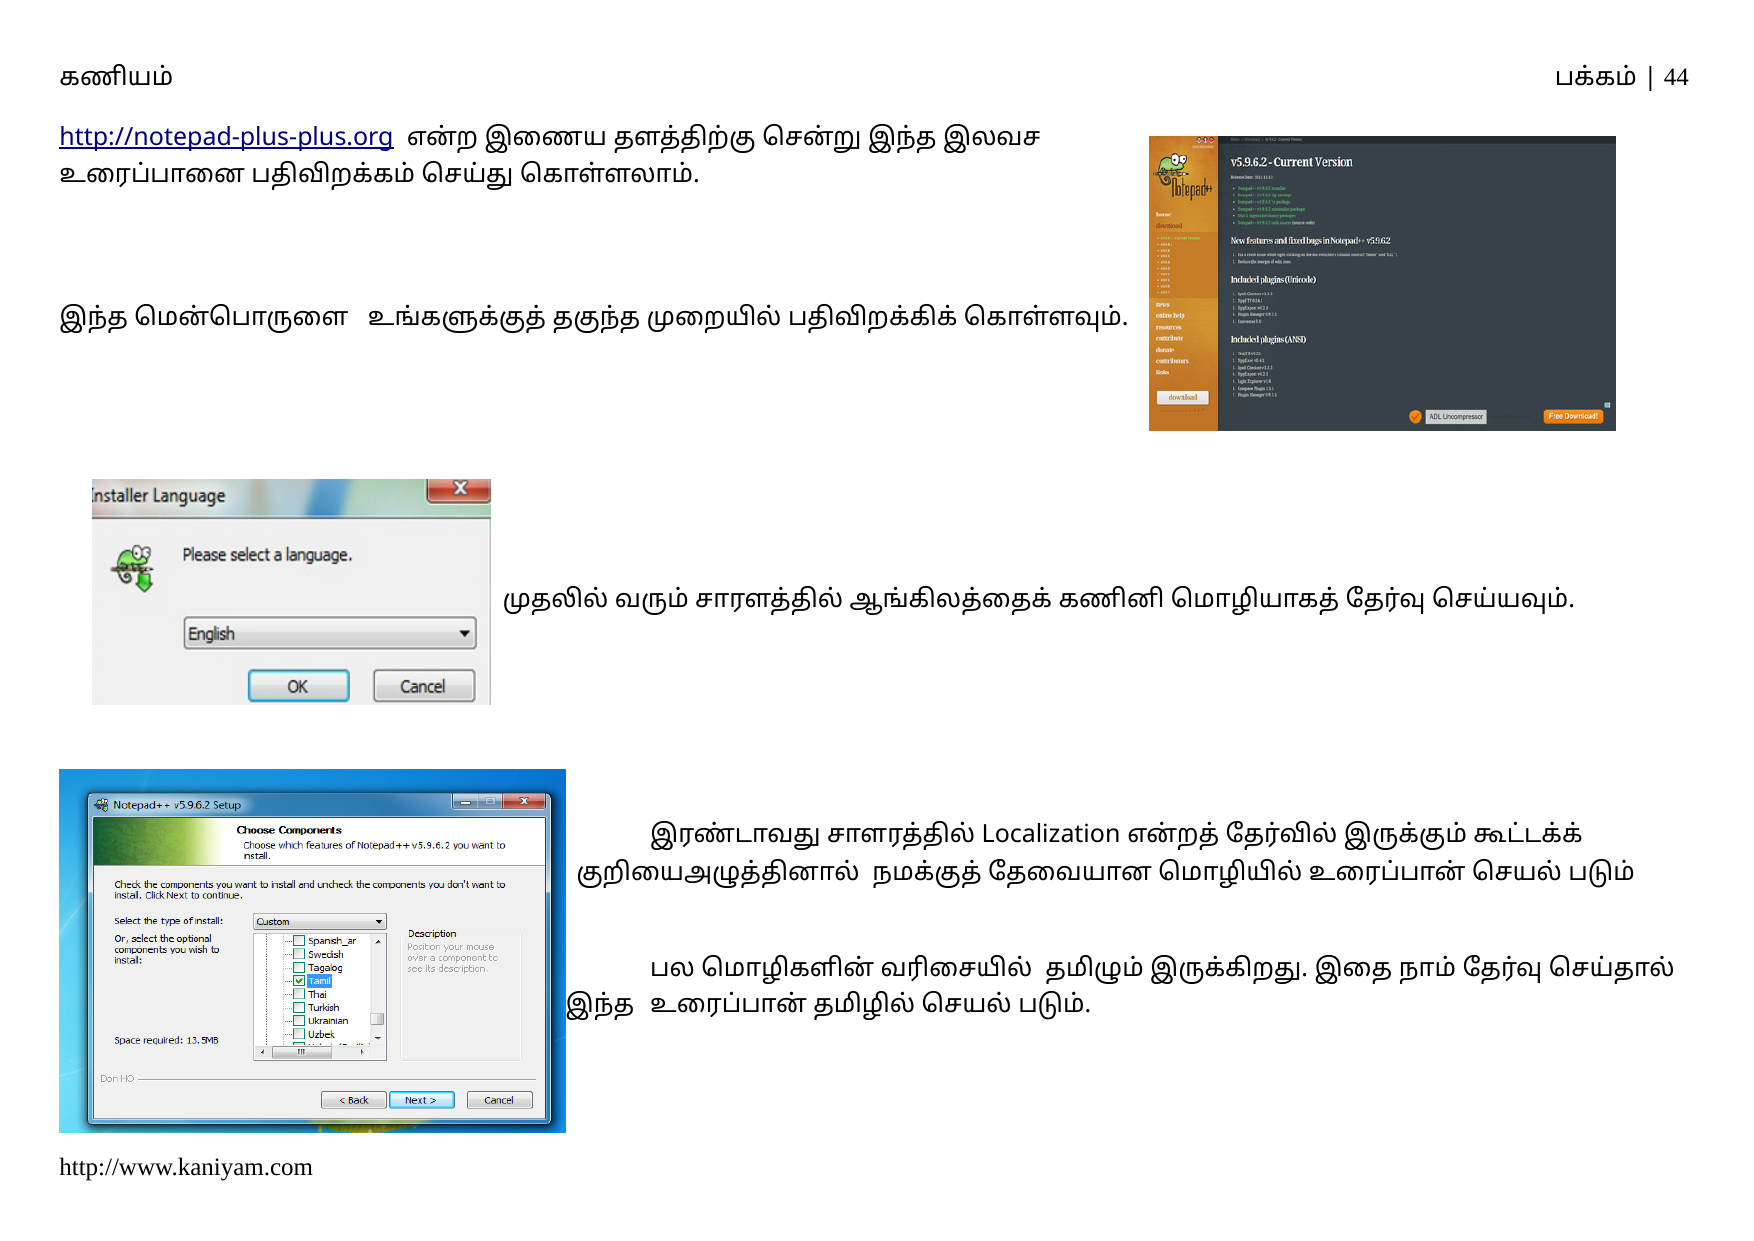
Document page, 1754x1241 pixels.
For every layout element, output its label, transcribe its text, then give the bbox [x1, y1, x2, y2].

picture [59, 769, 566, 1133]
text [1616, 298, 1695, 335]
text முதலில் வரும் சாரளத்தில் ஆங்கிலத்தைக் கணினி மொழியாகத் தேர்வு செய்யவும். [491, 580, 1695, 617]
text http://notepad-plus-plus.org என்ற இணைய தளத்திற்கு சென்று இந்த இலவச உரைப்பானை பதிவிறக்கம் செய்து கொள்ளலாம். [59, 118, 1695, 192]
picture [92, 479, 491, 705]
picture [1149, 136, 1616, 431]
text இரண்டாவது சாளரத்தில் Localization என்றத் தேர்வில் இருக்கும் கூட்டக்க் குறியைஅழுத்தினால் நமக்குத் தேவையான மொழியில் உரைப்பான் செயல் படும் [566, 816, 1695, 890]
text பல மொழிகளின் வரிசையில் தமிழும் இருக்கிறது. இதை நாம் தேர்வு செய்தால் இந்த உரைப்பான் தமிழில் செயல் படும். [566, 949, 1695, 1023]
text இந்த மென்பொருளை உங்களுக்குத் தகுந்த முறையில் பதிவிறக்கிக் கொள்ளவும். [59, 298, 1149, 335]
